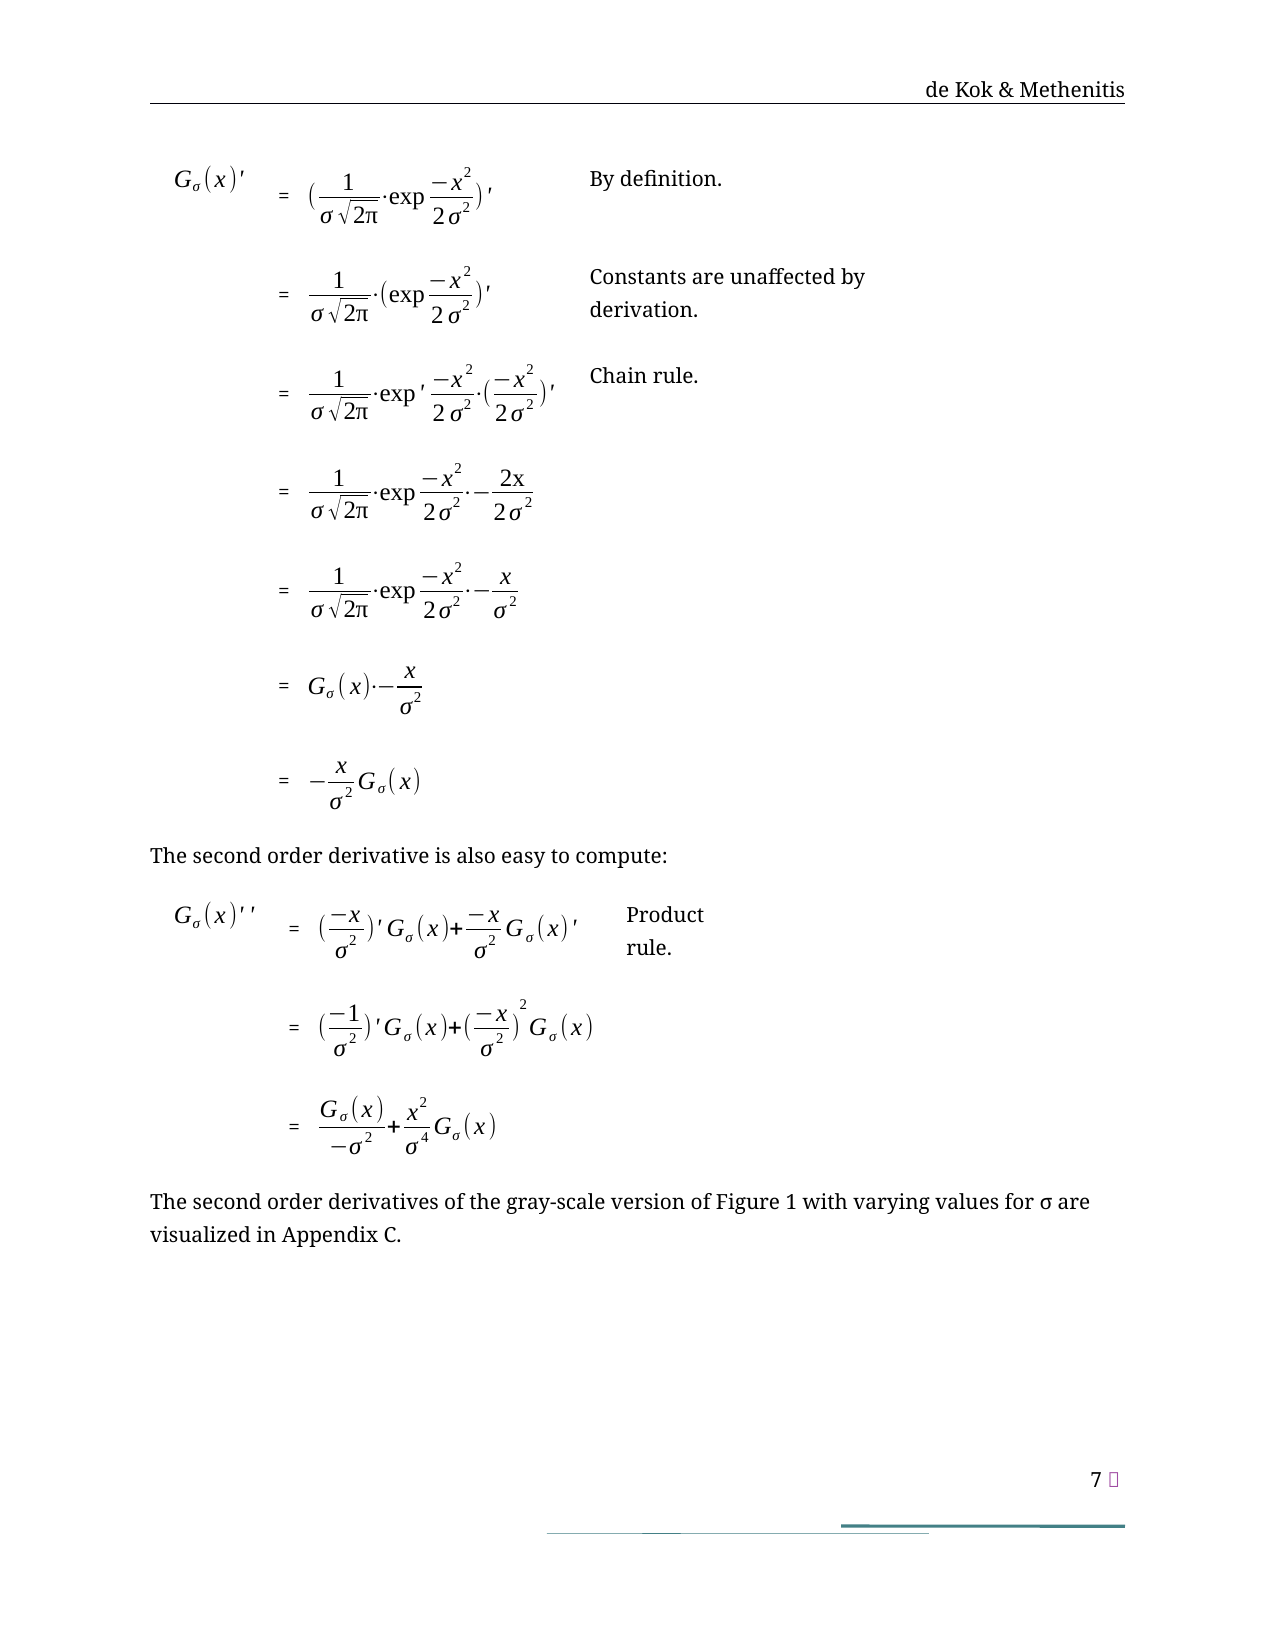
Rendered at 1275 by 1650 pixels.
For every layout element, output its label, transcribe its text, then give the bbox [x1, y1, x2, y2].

table_cell [150, 552, 272, 651]
table_cell [150, 355, 272, 454]
table_cell [150, 651, 272, 746]
table_cell [150, 1088, 282, 1187]
table_cell [150, 454, 272, 552]
table_cell [584, 746, 957, 841]
table_cell = [272, 651, 583, 746]
table_header By definition. [584, 158, 957, 256]
table_cell [584, 454, 957, 552]
table_cell Constants are unaffected by derivation. [584, 256, 957, 355]
table_cell [150, 256, 272, 355]
table_cell = [272, 746, 583, 841]
table_cell Chain rule. [584, 355, 957, 454]
table_header = [283, 895, 620, 989]
table_cell [150, 989, 282, 1088]
table_header [150, 158, 272, 256]
text The second order derivative is also easy to compute: [150, 841, 1125, 869]
table_cell = [272, 355, 583, 454]
table_cell [584, 552, 957, 651]
table_cell [620, 1088, 754, 1187]
table_header = [272, 158, 583, 256]
table_cell [620, 989, 754, 1088]
table_header [150, 895, 282, 989]
table_cell [584, 651, 957, 746]
table_cell = [272, 256, 583, 355]
table_cell = [283, 989, 620, 1088]
table_cell = [283, 1088, 620, 1187]
table_header Product rule. [620, 895, 754, 989]
table_cell [150, 746, 272, 841]
table_cell = [272, 454, 583, 552]
table_cell = [272, 552, 583, 651]
text The second order derivatives of the gray-scale version of Figure 1 with varying values for σ are visualized in Appendix C. [150, 1187, 1125, 1248]
